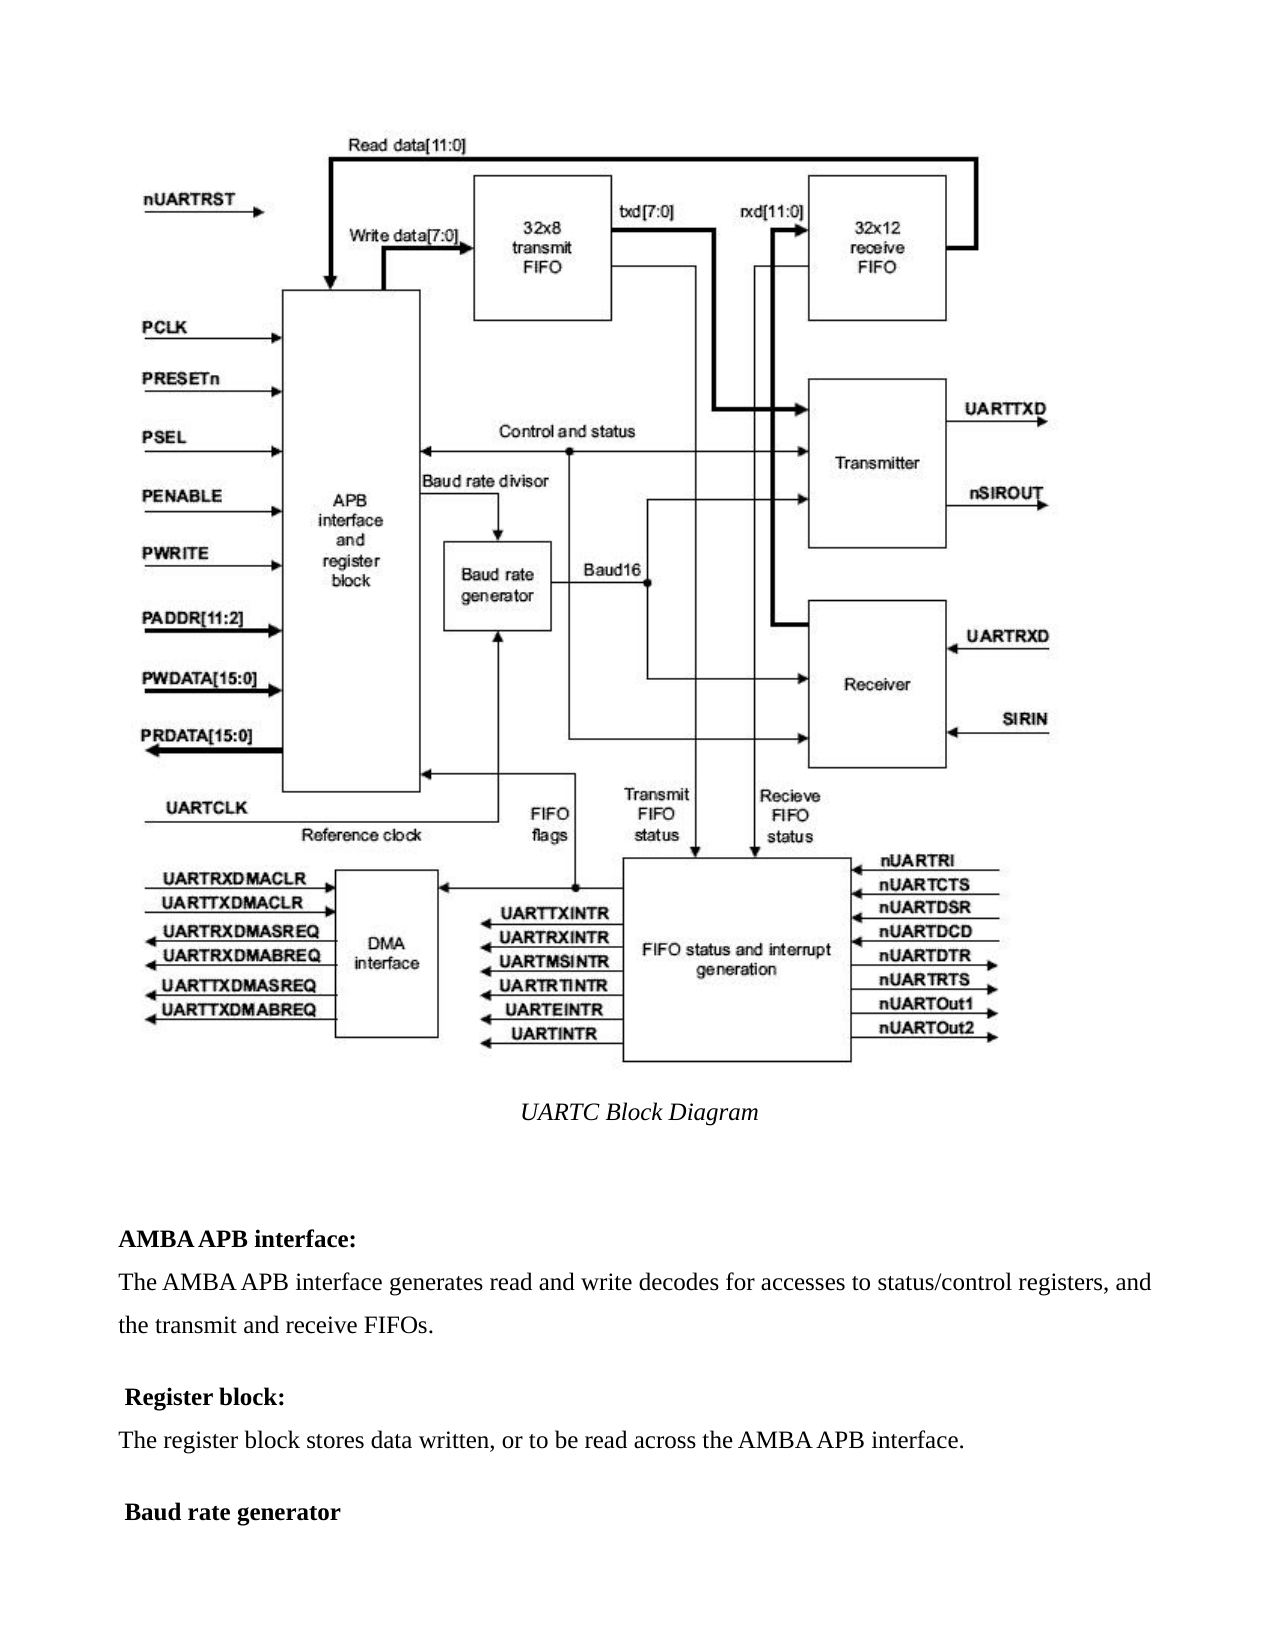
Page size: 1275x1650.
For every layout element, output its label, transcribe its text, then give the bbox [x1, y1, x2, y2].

text Register block: [118, 1382, 1157, 1411]
text AMBA APB interface: [118, 1224, 1157, 1253]
text Baud rate generator [118, 1497, 1157, 1526]
picture [130, 118, 1145, 1070]
text UARTC Block Diagram [118, 1097, 1157, 1126]
text The register block stores data written, or to be read across the AMBA APB interface. [118, 1426, 1157, 1454]
text The AMBA APB interface generates read and write decodes for accesses to status/control registers, and the transmit and receive FIFOs. [118, 1267, 1157, 1339]
